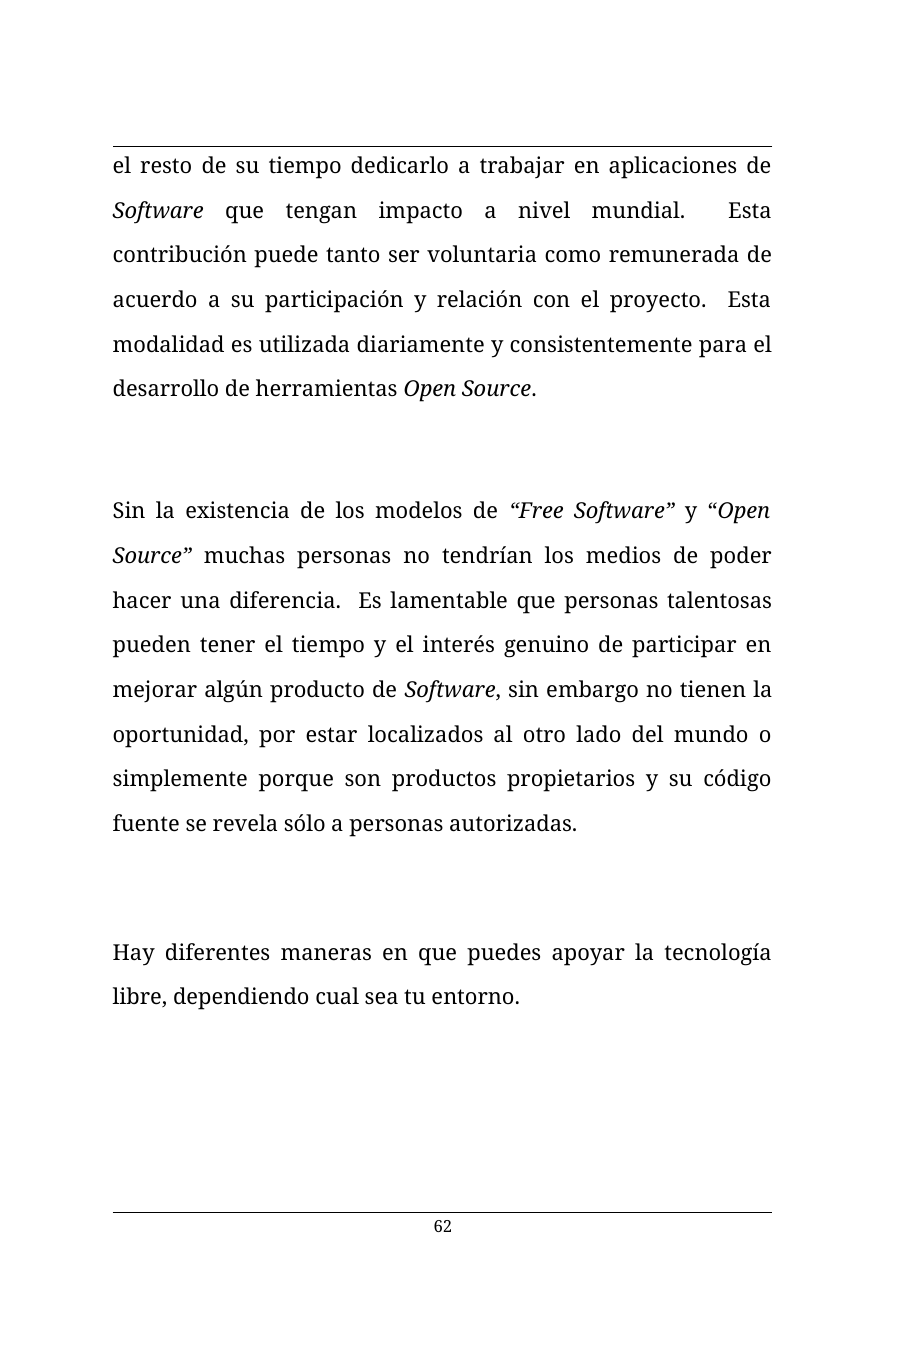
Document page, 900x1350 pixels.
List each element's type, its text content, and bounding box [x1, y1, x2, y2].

text Sin la existencia de los modelos de “Free Software” y “Open Source” muchas personas no tendrían los medios de poder hacer una diferencia. Es lamentable que personas talentosas pueden tener el tiempo y el interés genuino de participar en mejorar algún producto de Software, sin embargo no tienen la oportunidad, por estar localizados al otro lado del mundo o simplemente porque son productos propietarios y su código fuente se revela sólo a personas autorizadas. [112, 495, 772, 838]
text Hay diferentes maneras en que puedes apoyar la tecnología libre, dependiendo cual sea tu entorno. [112, 936, 772, 1011]
text el resto de su tiempo dedicarlo a trabajar en aplicaciones de Software que tengan impacto a nivel mundial. Esta contribución puede tanto ser voluntaria como remunerada de acuerdo a su participación y relación con el proyecto. Esta modalidad es utilizada diariamente y consistentemente para el desarrollo de herramientas Open Source. [112, 150, 772, 403]
